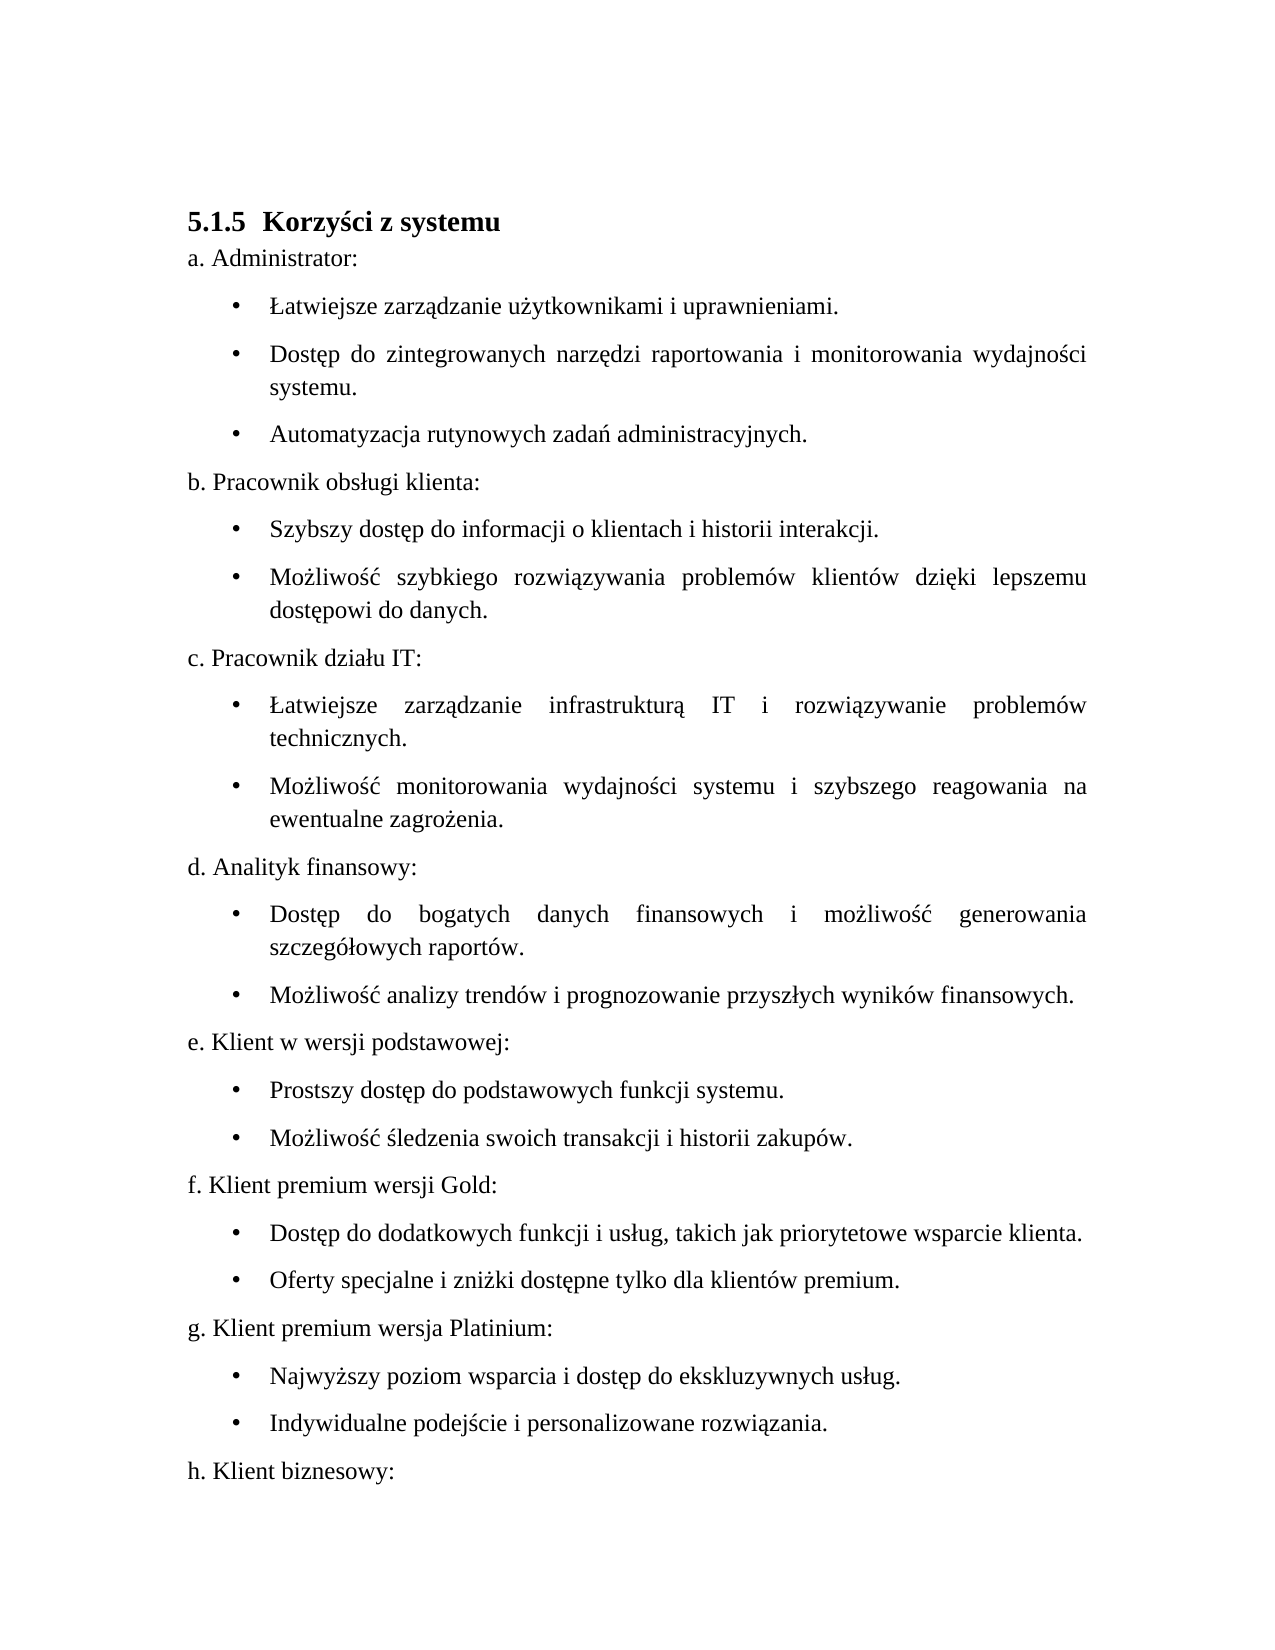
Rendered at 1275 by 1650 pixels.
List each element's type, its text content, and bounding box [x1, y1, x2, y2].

text f. Klient premium wersji Gold: [187, 1170, 1087, 1199]
list Dostęp do bogatych danych finansowych i możliwość generowania szczegółowych raportów. [232, 899, 1087, 961]
list Łatwiejsze zarządzanie użytkownikami i uprawnieniami. [232, 291, 1087, 320]
list Możliwość szybkiego rozwiązywania problemów klientów dzięki lepszemu dostępowi do danych. [232, 562, 1087, 624]
list Najwyższy poziom wsparcia i dostęp do ekskluzywnych usług. [232, 1361, 1087, 1389]
list Możliwość analizy trendów i prognozowanie przyszłych wyników finansowych. [232, 980, 1087, 1009]
text d. Analityk finansowy: [187, 852, 1087, 880]
list Szybszy dostęp do informacji o klientach i historii interakcji. [232, 514, 1087, 543]
list Automatyzacja rutynowych zadań administracyjnych. [232, 419, 1087, 448]
list Łatwiejsze zarządzanie infrastrukturą IT i rozwiązywanie problemów technicznych. [232, 690, 1087, 752]
text a. Administrator: [187, 243, 1087, 272]
list Możliwość śledzenia swoich transakcji i historii zakupów. [232, 1123, 1087, 1151]
text e. Klient w wersji podstawowej: [187, 1027, 1087, 1056]
text c. Pracownik działu IT: [187, 643, 1087, 672]
text h. Klient biznesowy: [187, 1456, 1087, 1485]
list Możliwość monitorowania wydajności systemu i szybszego reagowania na ewentualne zagrożenia. [232, 771, 1087, 833]
text g. Klient premium wersja Platinium: [187, 1313, 1087, 1342]
text b. Pracownik obsługi klienta: [187, 467, 1087, 496]
list Indywidualne podejście i personalizowane rozwiązania. [232, 1408, 1087, 1437]
list Dostęp do zintegrowanych narzędzi raportowania i monitorowania wydajności systemu. [232, 339, 1087, 401]
list Dostęp do dodatkowych funkcji i usług, takich jak priorytetowe wsparcie klienta. [232, 1218, 1087, 1247]
list Oferty specjalne i zniżki dostępne tylko dla klientów premium. [232, 1266, 1087, 1294]
subtitle Korzyści z systemu [187, 204, 1087, 237]
list Prostszy dostęp do podstawowych funkcji systemu. [232, 1075, 1087, 1104]
